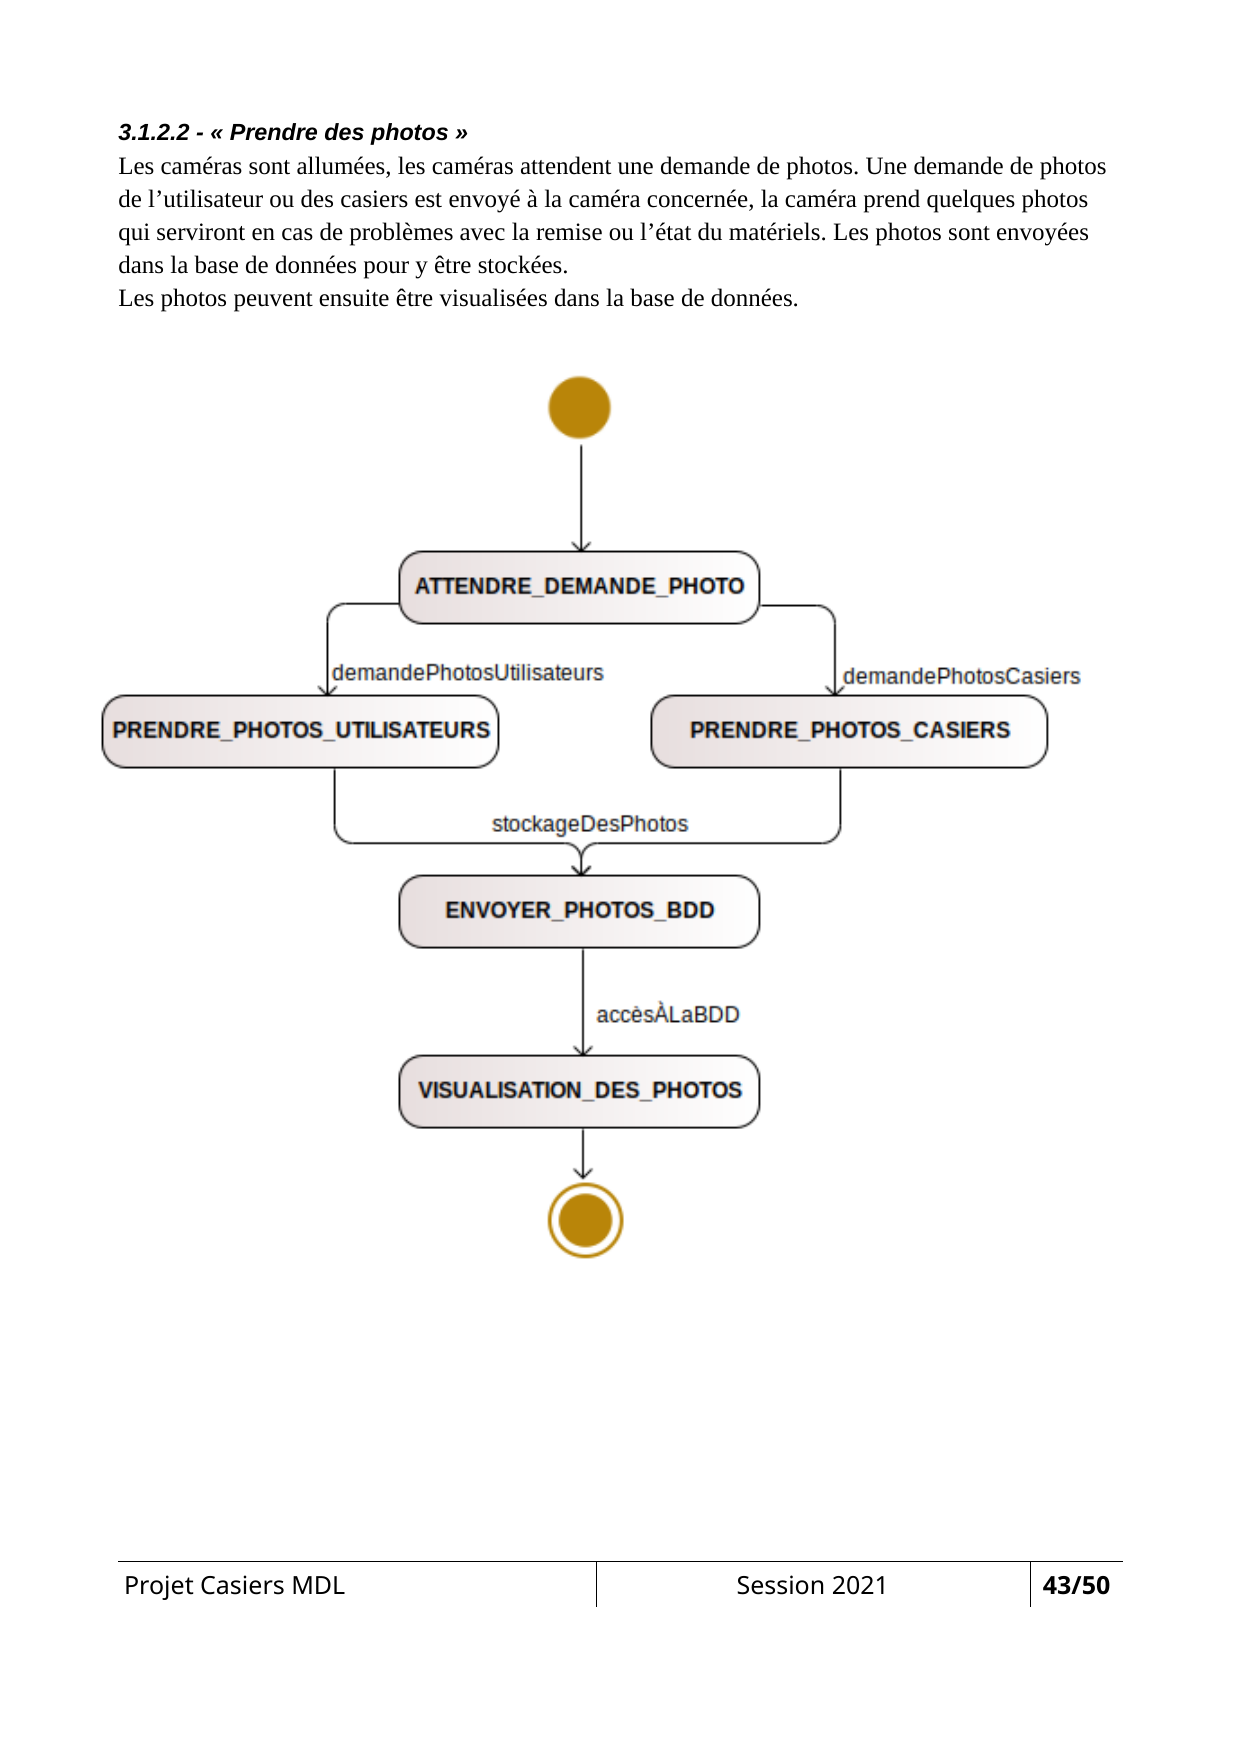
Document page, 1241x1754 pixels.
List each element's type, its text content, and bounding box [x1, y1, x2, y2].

text Les caméras sont allumées, les caméras attendent une demande de photos. Une demande de photos de l’utilisateur ou des casiers est envoyé à la caméra concernée, la caméra prend quelques photos qui serviront en cas de problèmes avec la remise ou l’état du matériels. Les photos sont envoyées dans la base de données pour y être stockées. [118, 151, 1122, 279]
subtitle 3.1.2.2 - « Prendre des photos » [118, 118, 1122, 145]
picture [84, 353, 1117, 1282]
text Les photos peuvent ensuite être visualisées dans la base de données. [118, 283, 1122, 312]
